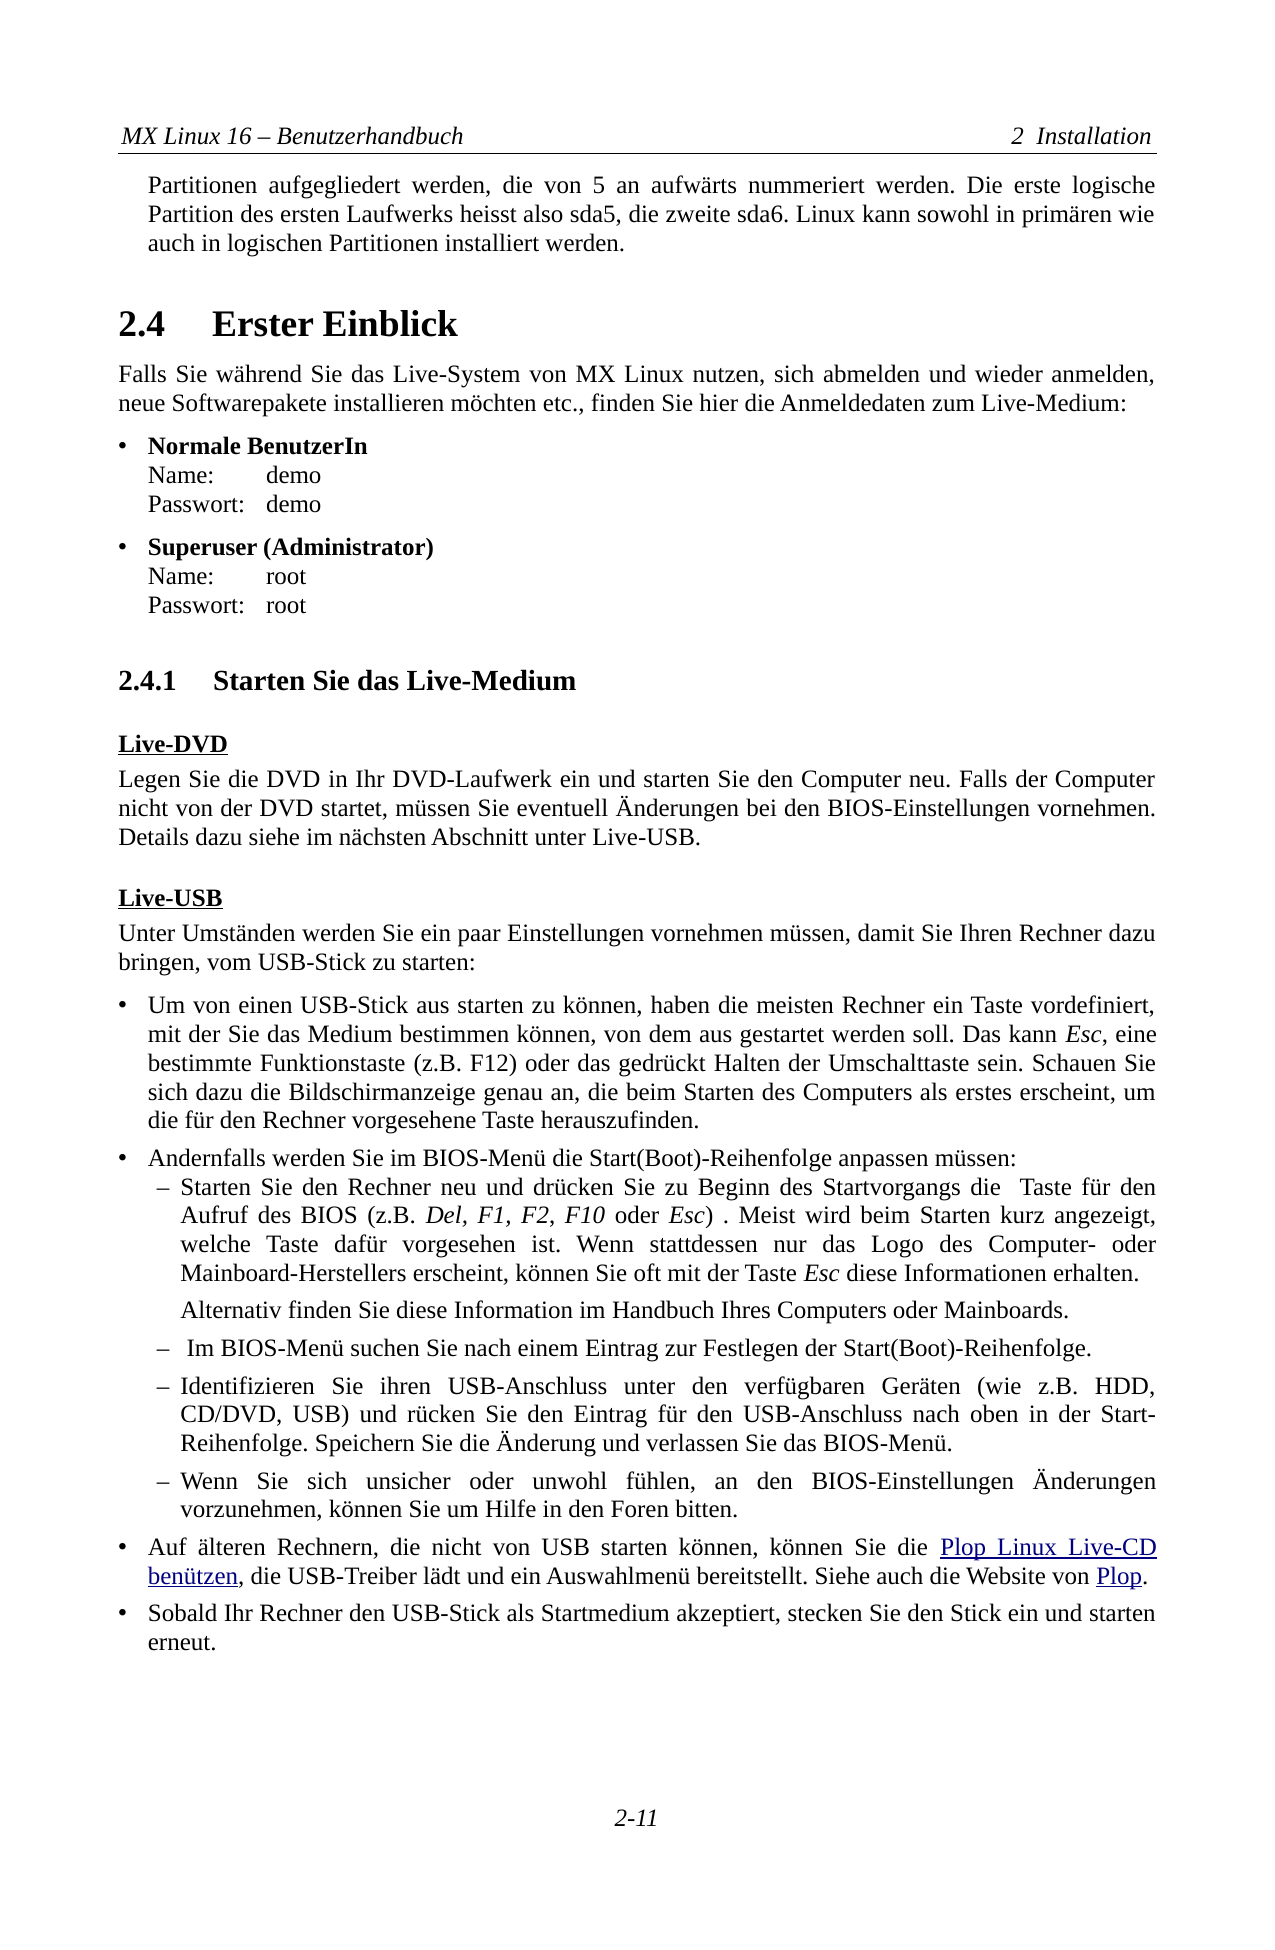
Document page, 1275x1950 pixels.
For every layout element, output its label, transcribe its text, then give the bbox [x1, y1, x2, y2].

text Unter Umständen werden Sie ein paar Einstellungen vornehmen müssen, damit Sie Ihren Rechner dazu bringen, vom USB-Stick zu starten: [118, 918, 1157, 976]
text Legen Sie die DVD in Ihr DVD-Laufwerk ein und starten Sie den Computer neu. Falls der Computer nicht von der DVD startet, müssen Sie eventuell Änderungen bei den BIOS-Einstellungen vornehmen. Details dazu siehe im nächsten Abschnitt unter Live-USB. [118, 764, 1157, 850]
subtitle 2.4 Erster Einblick [118, 301, 1157, 344]
list Normale BenutzerIn Name: demo Passwort: demo [118, 431, 1157, 517]
list Partitionen auf­gegliedert werden, die von 5 an aufwärts nummeriert werden. Die erste logische Partition des ersten Laufwerks heisst also sda5, die zweite sda6. Linux kann sowohl in primären wie auch in logischen Partitionen installiert werden. [118, 171, 1157, 257]
list Identifizieren Sie ihren USB-Anschluss unter den verfügbaren Geräten (wie z.B. HDD, CD/DVD, USB) und rücken Sie den Eintrag für den USB-Anschluss nach oben in der Start-Reihenfolge. Speichern Sie die Änderung und verlassen Sie das BIOS-Menü. [157, 1371, 1157, 1457]
list Wenn Sie sich unsicher oder unwohl fühlen, an den BIOS-Einstellungen Änderungen vorzunehmen, können Sie um Hilfe in den Foren bitten. [157, 1466, 1157, 1523]
list Superuser (Administrator) Name: root Passwort: root [118, 532, 1157, 618]
subtitle 2.4.1 Starten Sie das Live-Medium [118, 663, 1157, 696]
list Im BIOS-Menü suchen Sie nach einem Eintrag zur Festlegen der Start(Boot)-Reihenfolge. [157, 1333, 1157, 1362]
text Falls Sie während Sie das Live-System von MX Linux nutzen, sich abmelden und wieder anmelden, neue Softwarepakete installieren möchten etc., fin­den Sie hier die Anmeldedaten zum Live-Medium: [118, 359, 1157, 416]
list Um von einen USB-Stick aus starten zu können, haben die meisten Rechner ein Taste vordefiniert, mit der Sie das Medium bestimmen können, von dem aus gestartet werden soll. Das kann Esc, eine bestimmte Funktionstaste (z.B. F12) oder das gedrückt Halten der Umschalttaste sein. Schauen Sie sich dazu die Bildschirmanzeige genau an, die beim Starten des Computers als erstes erscheint, um die für den Rechner vorgesehene Taste herauszufinden. [118, 990, 1157, 1134]
list Sobald Ihr Rechner den USB-Stick als Startmedium akzeptiert, stecken Sie den Stick ein und starten erneut. [118, 1598, 1157, 1656]
list Andernfalls werden Sie im BIOS-Menü die Start(Boot)-Reihenfolge anpassen müssen: [118, 1143, 1157, 1172]
list Alternativ finden Sie diese Information im Handbuch Ihres Computers oder Mainboards. [157, 1296, 1157, 1324]
text Live-DVD [118, 729, 1157, 758]
list Auf älteren Rechnern, die nicht von USB starten können, können Sie die Plop Linux Live-CD benützen, die USB-Treiber lädt und ein Auswahlmenü bereitstellt. Siehe auch die Website von Plop. [118, 1532, 1157, 1590]
text Live-USB [118, 883, 1157, 912]
list Starten Sie den Rechner neu und drücken Sie zu Beginn des Startvorgangs die Taste für den Aufruf des BIOS (z.B. Del, F1, F2, F10 oder Esc) . Meist wird beim Starten kurz angezeigt, welche Taste dafür vorgesehen ist. Wenn stattdessen nur das Logo des Computer- oder Mainboard-Herstellers erscheint, können Sie oft mit der Taste Esc diese Informationen erhalten. [157, 1172, 1157, 1287]
